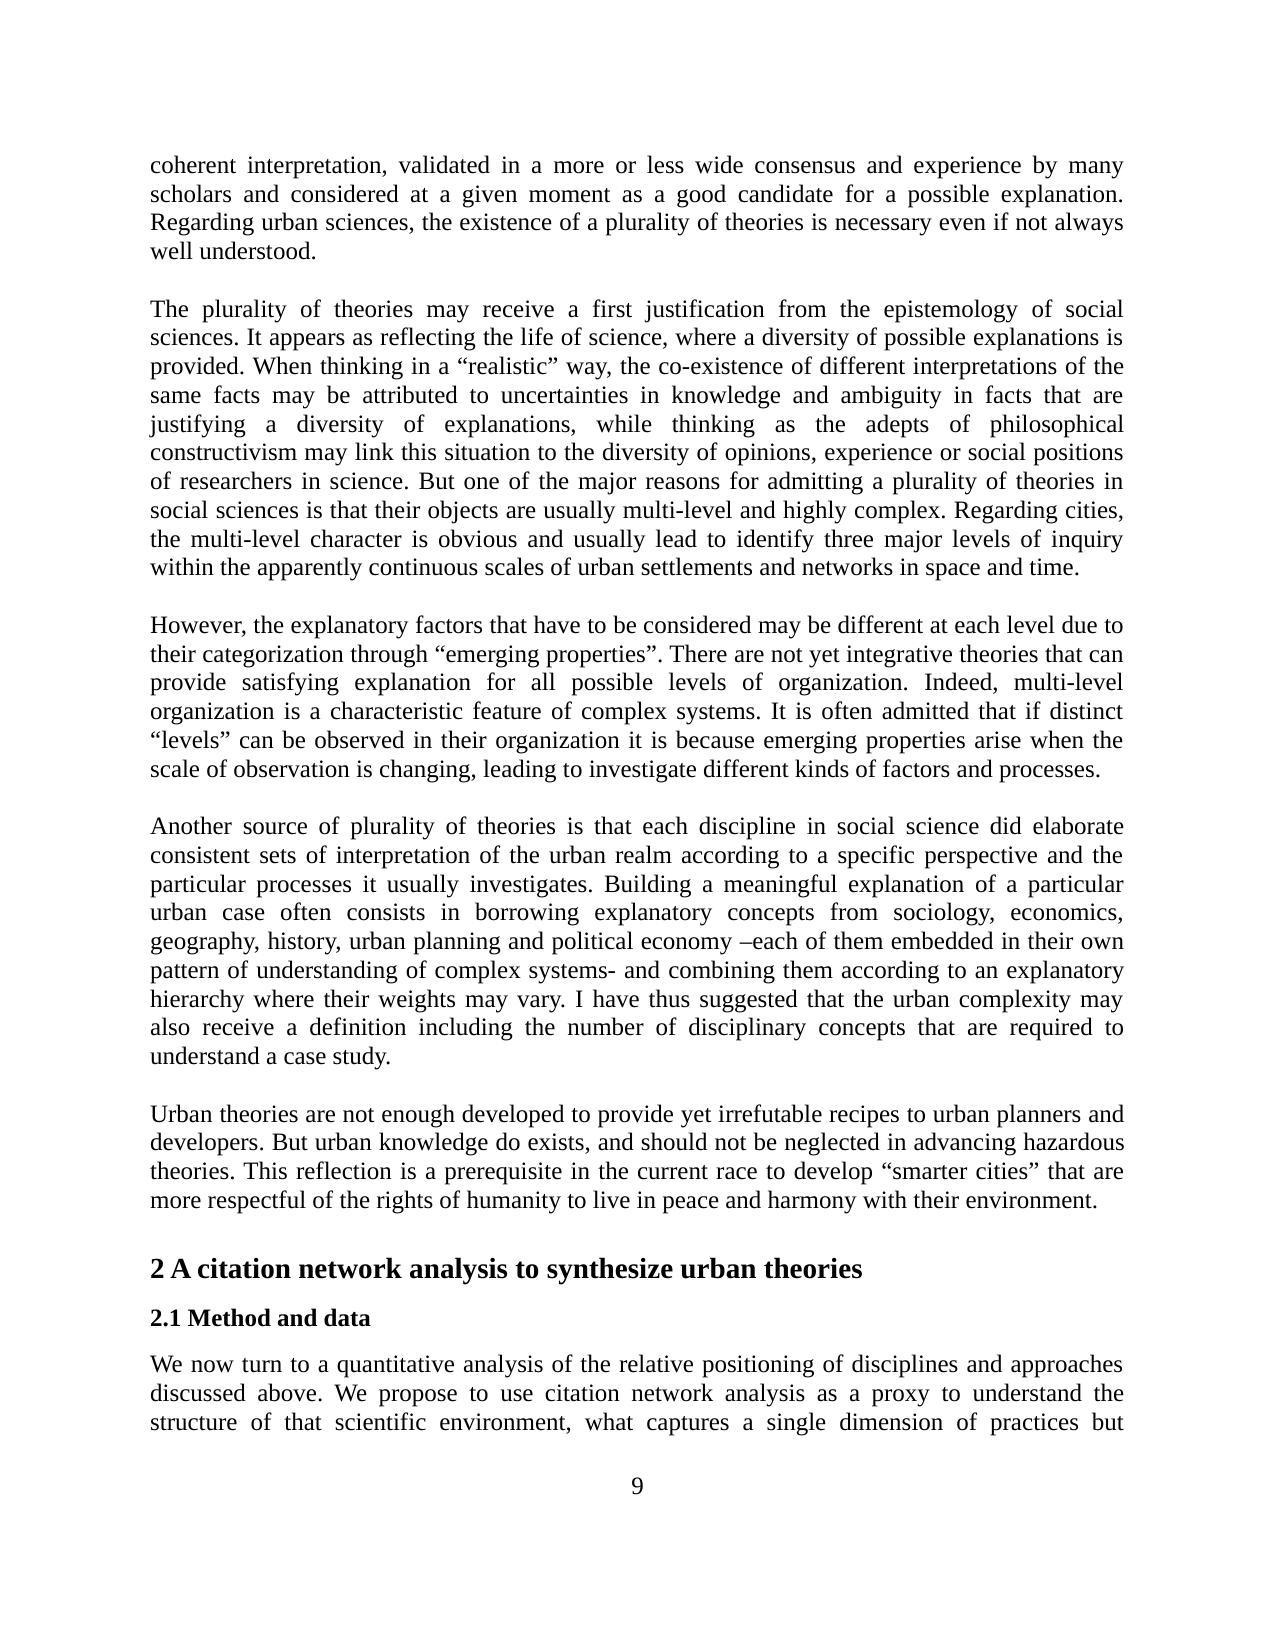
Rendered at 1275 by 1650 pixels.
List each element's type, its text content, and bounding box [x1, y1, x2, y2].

text The plurality of theories may receive a first justification from the epistemology of social sciences. It appears as reflecting the life of science, where a diversity of possible explanations is provided. When thinking in a “realistic” way, the co-existence of different interpretations of the same facts may be attributed to uncertainties in knowledge and ambiguity in facts that are justifying a diversity of explanations, while thinking as the adepts of philosophical constructivism may link this situation to the diversity of opinions, experience or social positions of researchers in science. But one of the major reasons for admitting a plurality of theories in social sciences is that their objects are usually multi-level and highly complex. Regarding cities, the multi-level character is obvious and usually lead to identify three major levels of inquiry within the apparently continuous scales of urban settlements and networks in space and time. [150, 294, 1125, 581]
text We now turn to a quantitative analysis of the relative positioning of disciplines and approaches discussed above. We propose to use citation network analysis as a proxy to understand the structure of that scientific environment, what captures a single dimension of practices but [150, 1349, 1125, 1436]
text Another source of plurality of theories is that each discipline in social science did elaborate consistent sets of interpretation of the urban realm according to a specific perspective and the particular processes it usually investigates. Building a meaningful explanation of a particular urban case often consists in borrowing explanatory concepts from sociology, economics, geography, history, urban planning and political economy –each of them embedded in their own pattern of understanding of complex systems- and combining them according to an explanatory hierarchy where their weights may vary. I have thus suggested that the urban complexity may also receive a definition including the number of disciplinary concepts that are required to understand a case study. [150, 811, 1125, 1070]
text However, the explanatory factors that have to be considered may be different at each level due to their categorization through “emerging properties”. There are not yet integrative theories that can provide satisfying explanation for all possible levels of organization. Indeed, multi-level organization is a characteristic feature of complex systems. It is often admitted that if distinct “levels” can be observed in their organization it is because emerging properties arise when the scale of observation is changing, leading to investigate different kinds of factors and processes. [150, 610, 1125, 782]
list 2 A citation network analysis to synthesize urban theories [150, 1251, 1125, 1285]
text coherent interpretation, validated in a more or less wide consensus and experience by many scholars and considered at a given moment as a good candidate for a possible explanation. Regarding urban sciences, the existence of a plurality of theories is necessary even if not always well understood. [150, 150, 1125, 265]
text 2.1 Method and data [150, 1303, 1125, 1332]
text Urban theories are not enough developed to provide yet irrefutable recipes to urban planners and developers. But urban knowledge do exists, and should not be neglected in advancing hazardous theories. This reflection is a prerequisite in the current race to develop “smarter cities” that are more respectful of the rights of humanity to live in peace and harmony with their environment. [150, 1099, 1125, 1214]
